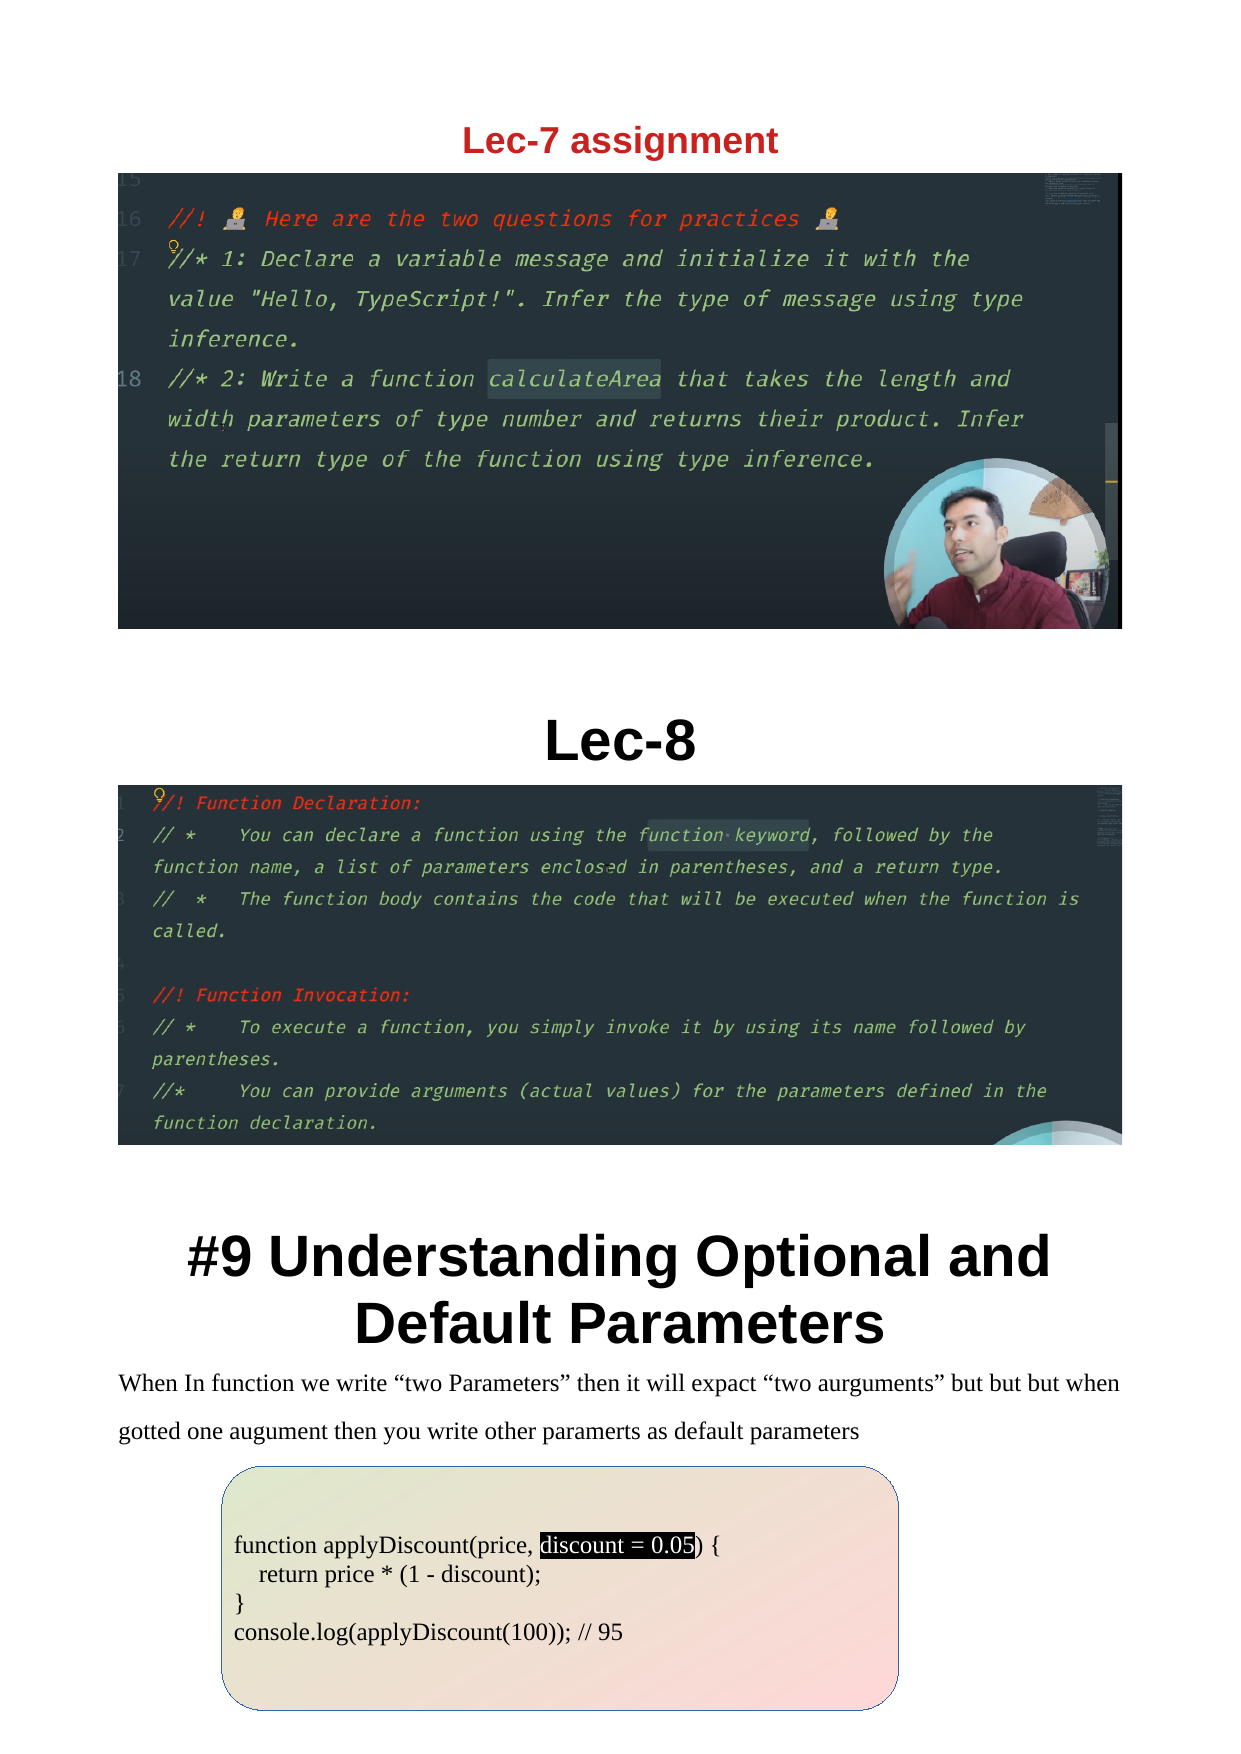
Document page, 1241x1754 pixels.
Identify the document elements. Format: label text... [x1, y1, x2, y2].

picture [118, 785, 1123, 1145]
text When In function we write “two Parameters” then it will expact “two aurguments” but but but when [118, 1368, 1122, 1397]
subtitle Lec-7 assignment [118, 118, 1122, 161]
text gotted one augument then you write other paramerts as default parameters [118, 1416, 1122, 1445]
title Lec-8 [118, 705, 1122, 772]
title #9 Understanding Optional and Default Parameters [118, 1222, 1122, 1356]
picture [118, 173, 1123, 629]
